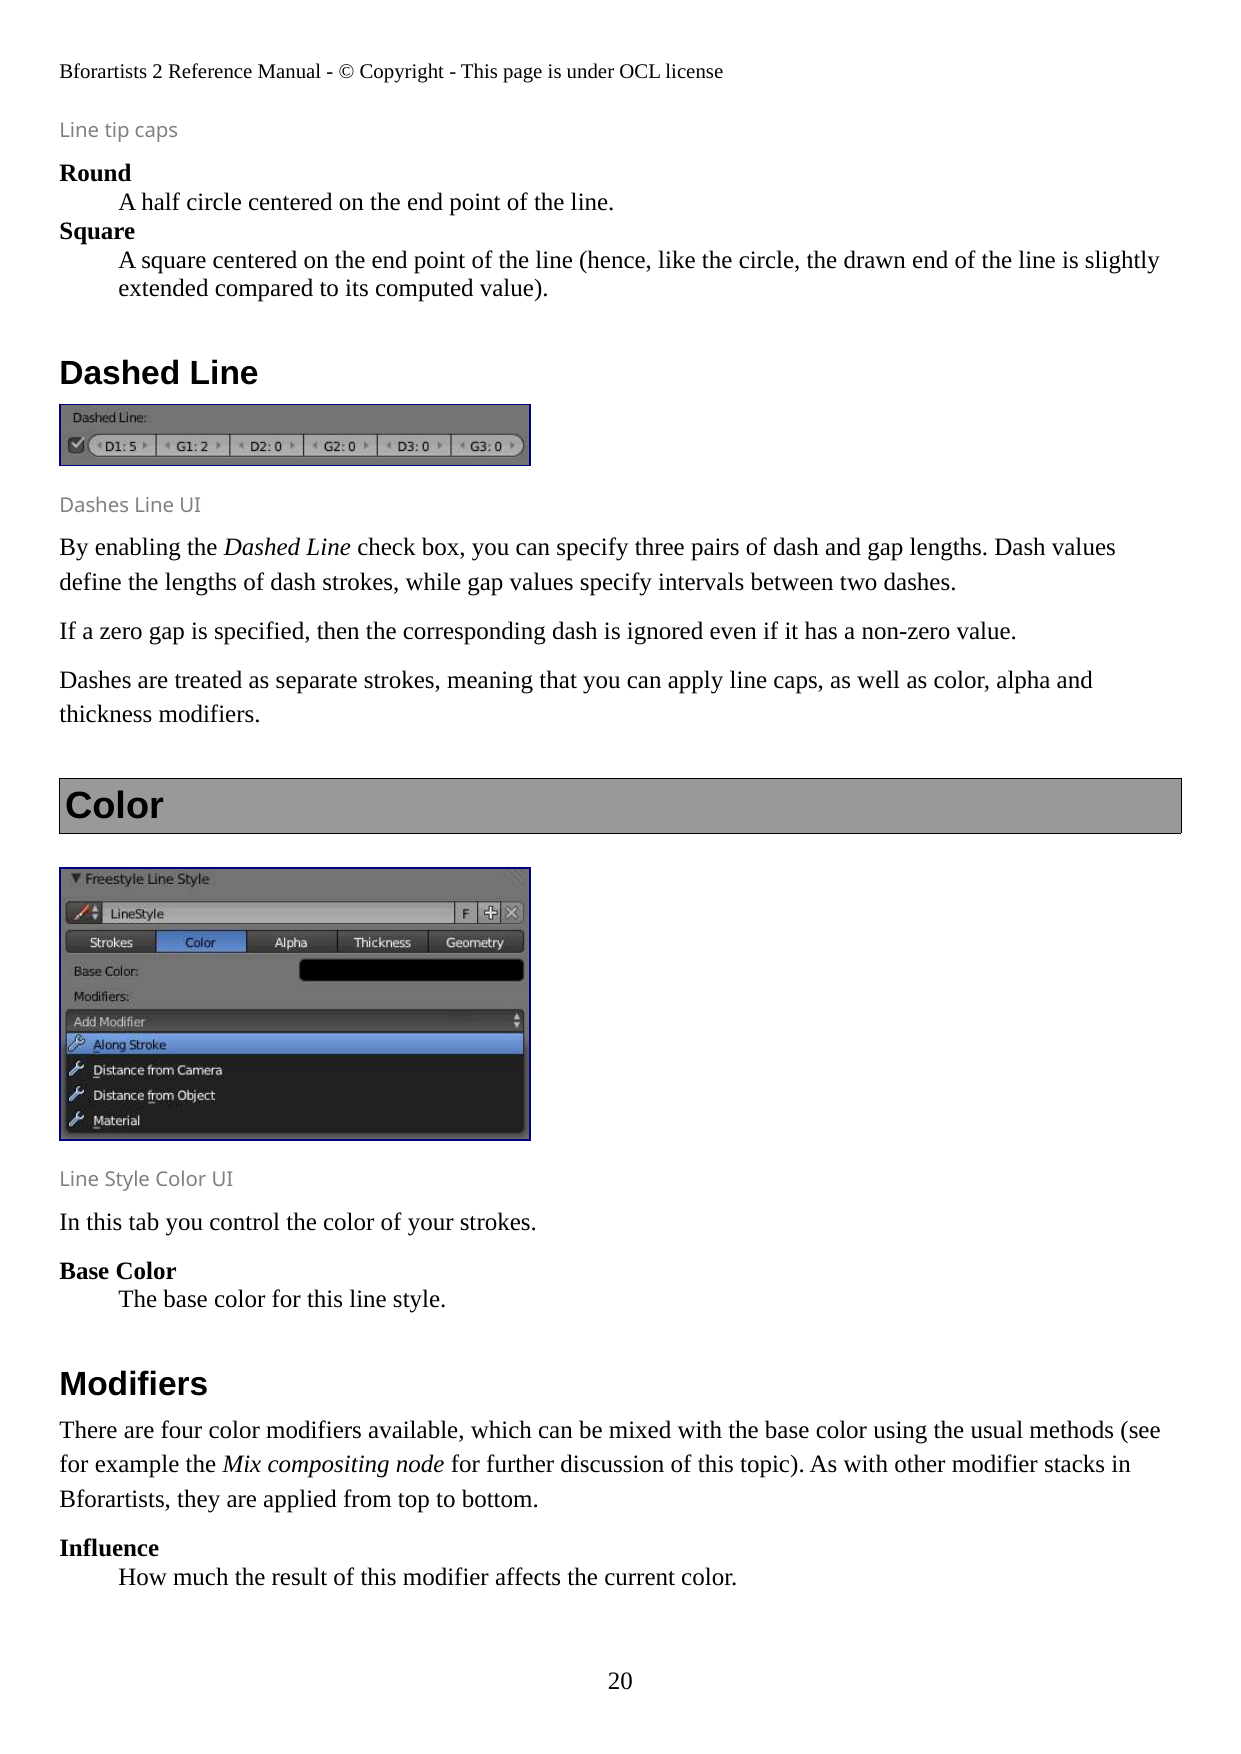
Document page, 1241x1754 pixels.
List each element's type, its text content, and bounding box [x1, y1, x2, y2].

text Line tip caps [59, 113, 1181, 144]
text In this tab you control the color of your strokes. [59, 1207, 1181, 1236]
subtitle Round [59, 158, 1181, 187]
picture [61, 869, 529, 1139]
list How much the result of this modifier affects the current color. [118, 1562, 1181, 1590]
text Dashes are treated as separate strokes, meaning that you can apply line caps, as well as color, alpha and thickness modifiers. [59, 665, 1181, 728]
text If a zero gap is specified, then the corresponding dash is ignored even if it has a non-zero value. [59, 616, 1181, 645]
list The base color for this line style. [118, 1284, 1181, 1313]
subtitle Modifiers [59, 1364, 1181, 1402]
subtitle Influence [59, 1533, 1181, 1562]
text By enabling the Dashed Line check box, you can specify three pairs of dash and gap lengths. Dash values define the lengths of dash strokes, while gap values specify intervals between two dashes. [59, 532, 1181, 596]
subtitle Base Color [59, 1256, 1181, 1284]
table_header Color [60, 779, 1181, 833]
text Dashes Line UI [59, 487, 1181, 518]
list A square centered on the end point of the line (hence, like the circle, the drawn end of the line is slightly extended compared to its computed value). [118, 245, 1181, 302]
text Line Style Color UI [59, 1161, 1181, 1192]
picture [61, 405, 529, 465]
subtitle Square [59, 216, 1181, 245]
list A half circle centered on the end point of the line. [118, 187, 1181, 216]
text There are four color modifiers available, which can be mixed with the base color using the usual methods (see for example the Mix compositing node for further discussion of this topic). As with other modifier stacks in Bforartists, they are applied from top to bottom. [59, 1415, 1181, 1512]
subtitle Dashed Line [59, 352, 1181, 391]
